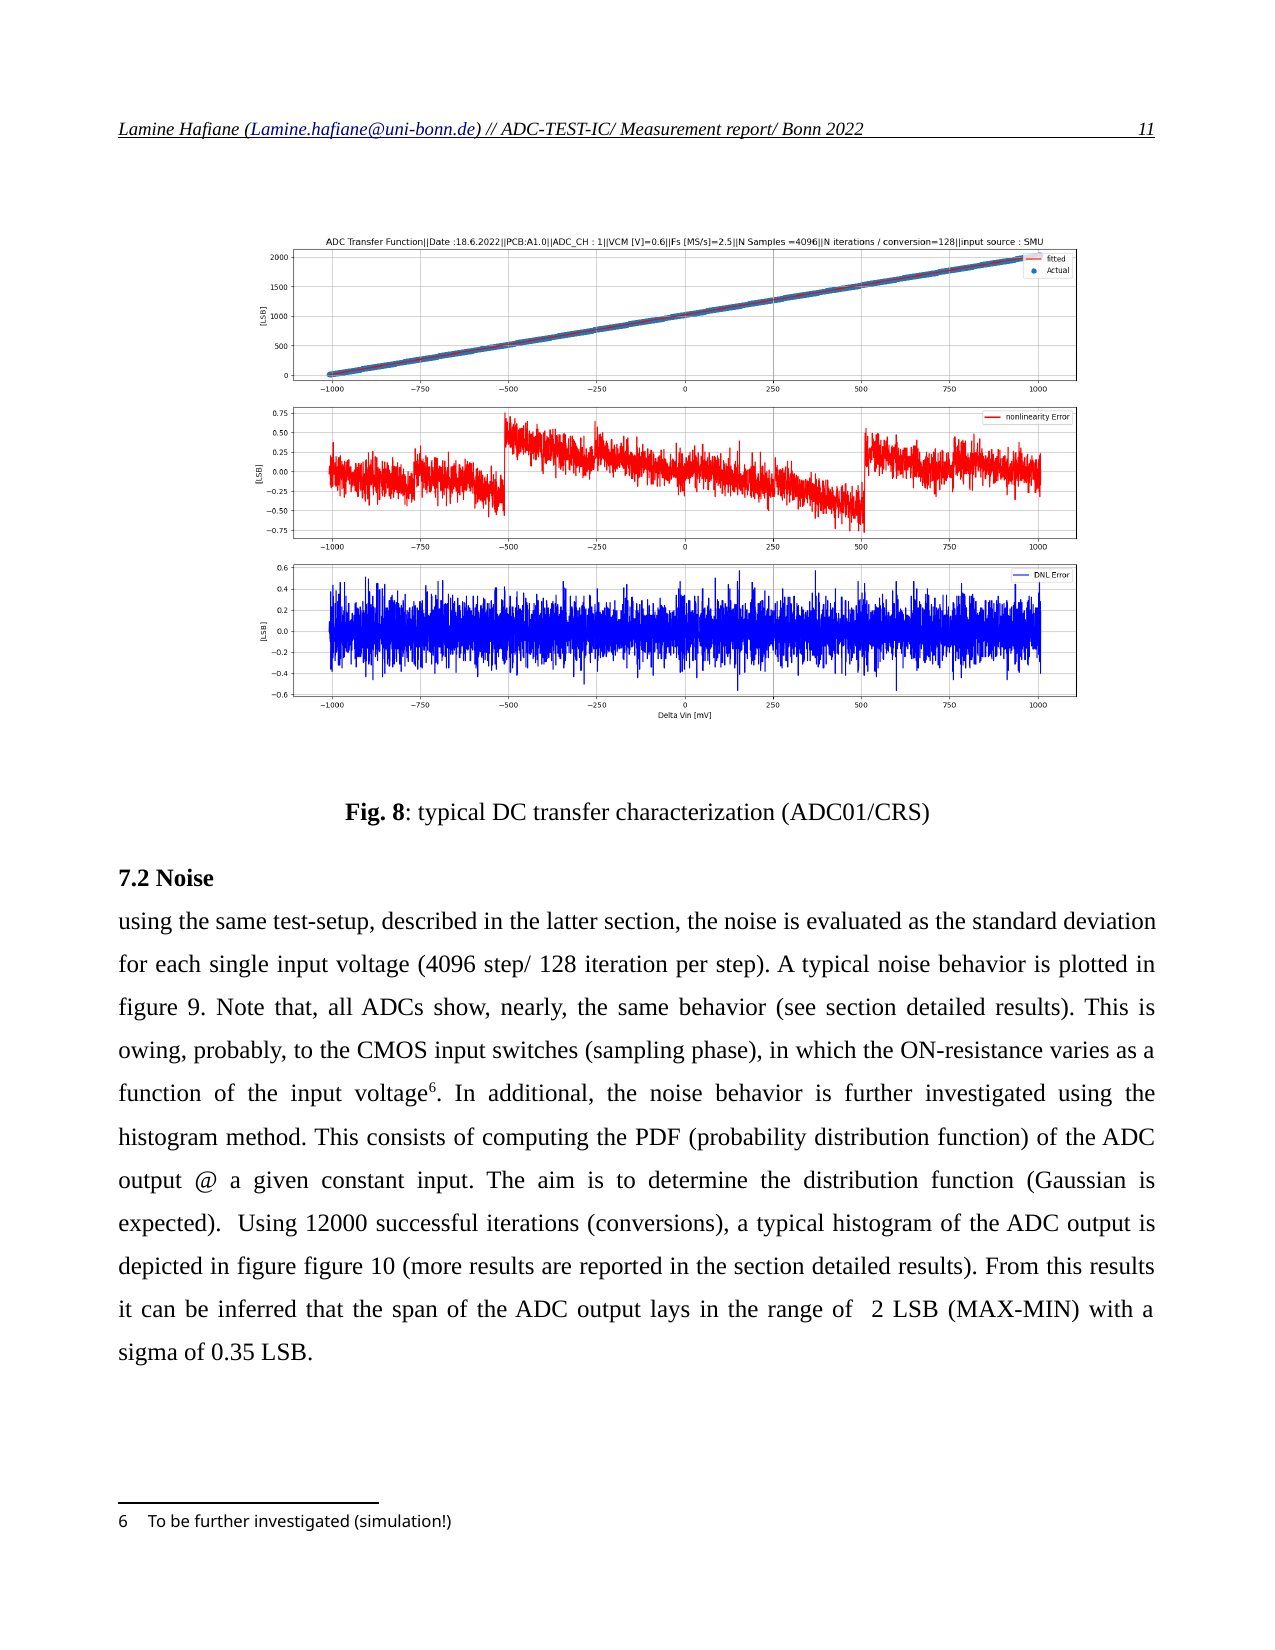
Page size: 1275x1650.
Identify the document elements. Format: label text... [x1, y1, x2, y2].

picture [167, 179, 1177, 760]
text 7.2 Noise [118, 863, 1157, 892]
text To be further investigated (simulation!) [118, 1509, 1157, 1532]
text Fig. 8: typical DC transfer characterization (ADC01/CRS) [118, 797, 1157, 826]
text using the same test-setup, described in the latter section, the noise is evaluated as the standard deviation for each single input voltage (4096 step/ 128 iteration per step). A typical noise behavior is plotted in figure 9. Note that, all ADCs show, nearly, the same behavior (see section detailed results). This is owing, probably, to the CMOS input switches (sampling phase), in which the ON-resistance varies as a function of the input voltage. In additional, the noise behavior is further investigated using the histogram method. This consists of computing the PDF (probability distribution function) of the ADC output @ a given constant input. The aim is to determine the distribution function (Gaussian is expected). Using 12000 successful iterations (conversions), a typical histogram of the ADC output is depicted in figure figure 10 (more results are reported in the section detailed results). From this results it can be inferred that the span of the ADC output lays in the range of 2 LSB (MAX-MIN) with a sigma of 0.35 LSB. [118, 906, 1157, 1366]
